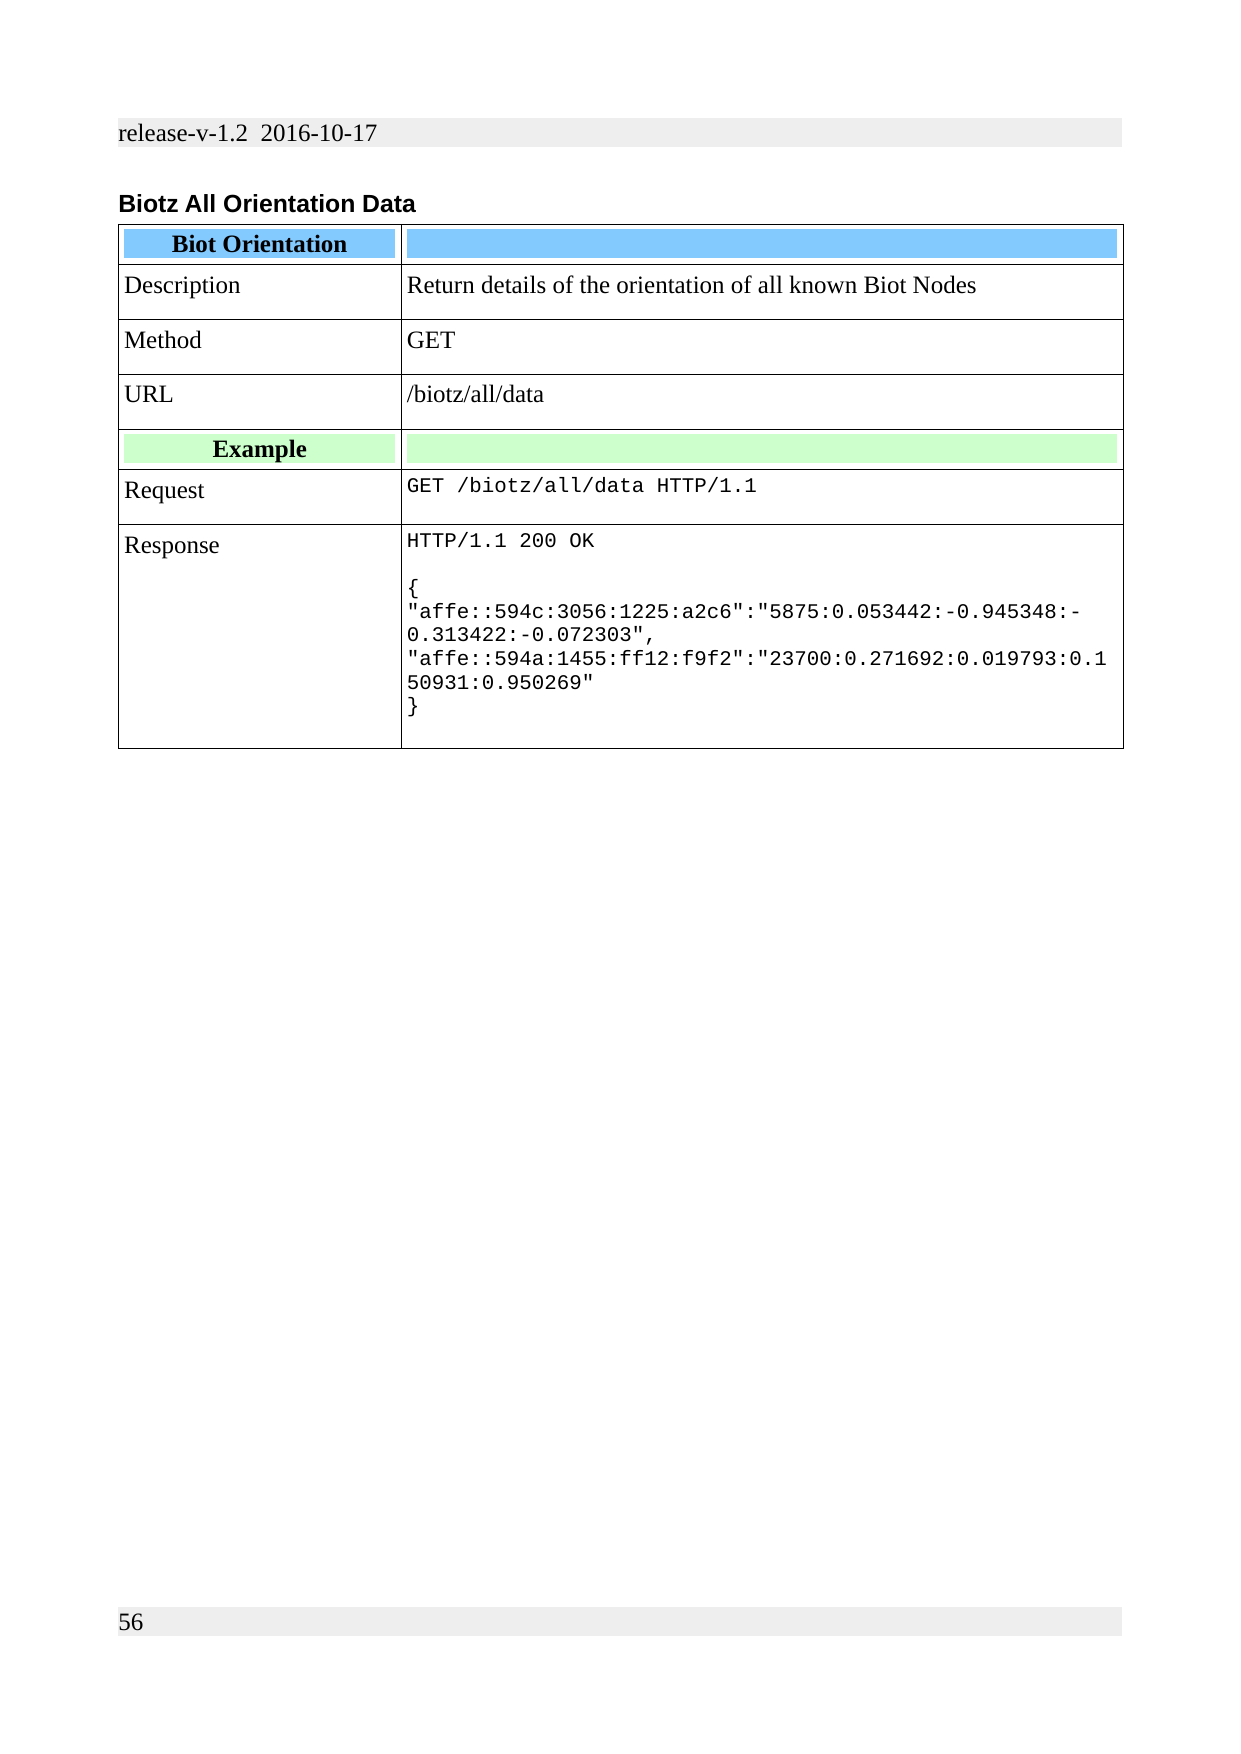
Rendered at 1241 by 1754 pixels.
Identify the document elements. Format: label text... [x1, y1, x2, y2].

table_cell Response [119, 525, 401, 748]
table_header GET /biotz/all/data HTTP/1.1 [402, 470, 1123, 524]
table_cell URL [119, 375, 401, 429]
table_header Biot Orientation [119, 225, 401, 264]
table_cell Method [119, 320, 401, 374]
subtitle Biotz All Orientation Data [118, 189, 1122, 217]
table_header Request [119, 470, 401, 524]
table_cell Example [119, 430, 401, 469]
table_cell GET [402, 320, 1123, 374]
table_cell Description [119, 265, 401, 319]
table_cell Return details of the orientation of all known Biot Nodes [402, 265, 1123, 319]
table_cell HTTP/1.1 200 OK { "affe::594c:3056:1225:a2c6":"5875:0.053442:-0.945348:-0.313422:-0.072303", "affe::594a:1455:ff12:f9f2":"23700:0.271692:0.019793:0.150931:0.950269" } [402, 525, 1123, 748]
table_header [402, 225, 1123, 264]
table_cell /biotz/all/data [402, 375, 1123, 429]
table_cell [402, 430, 1123, 469]
